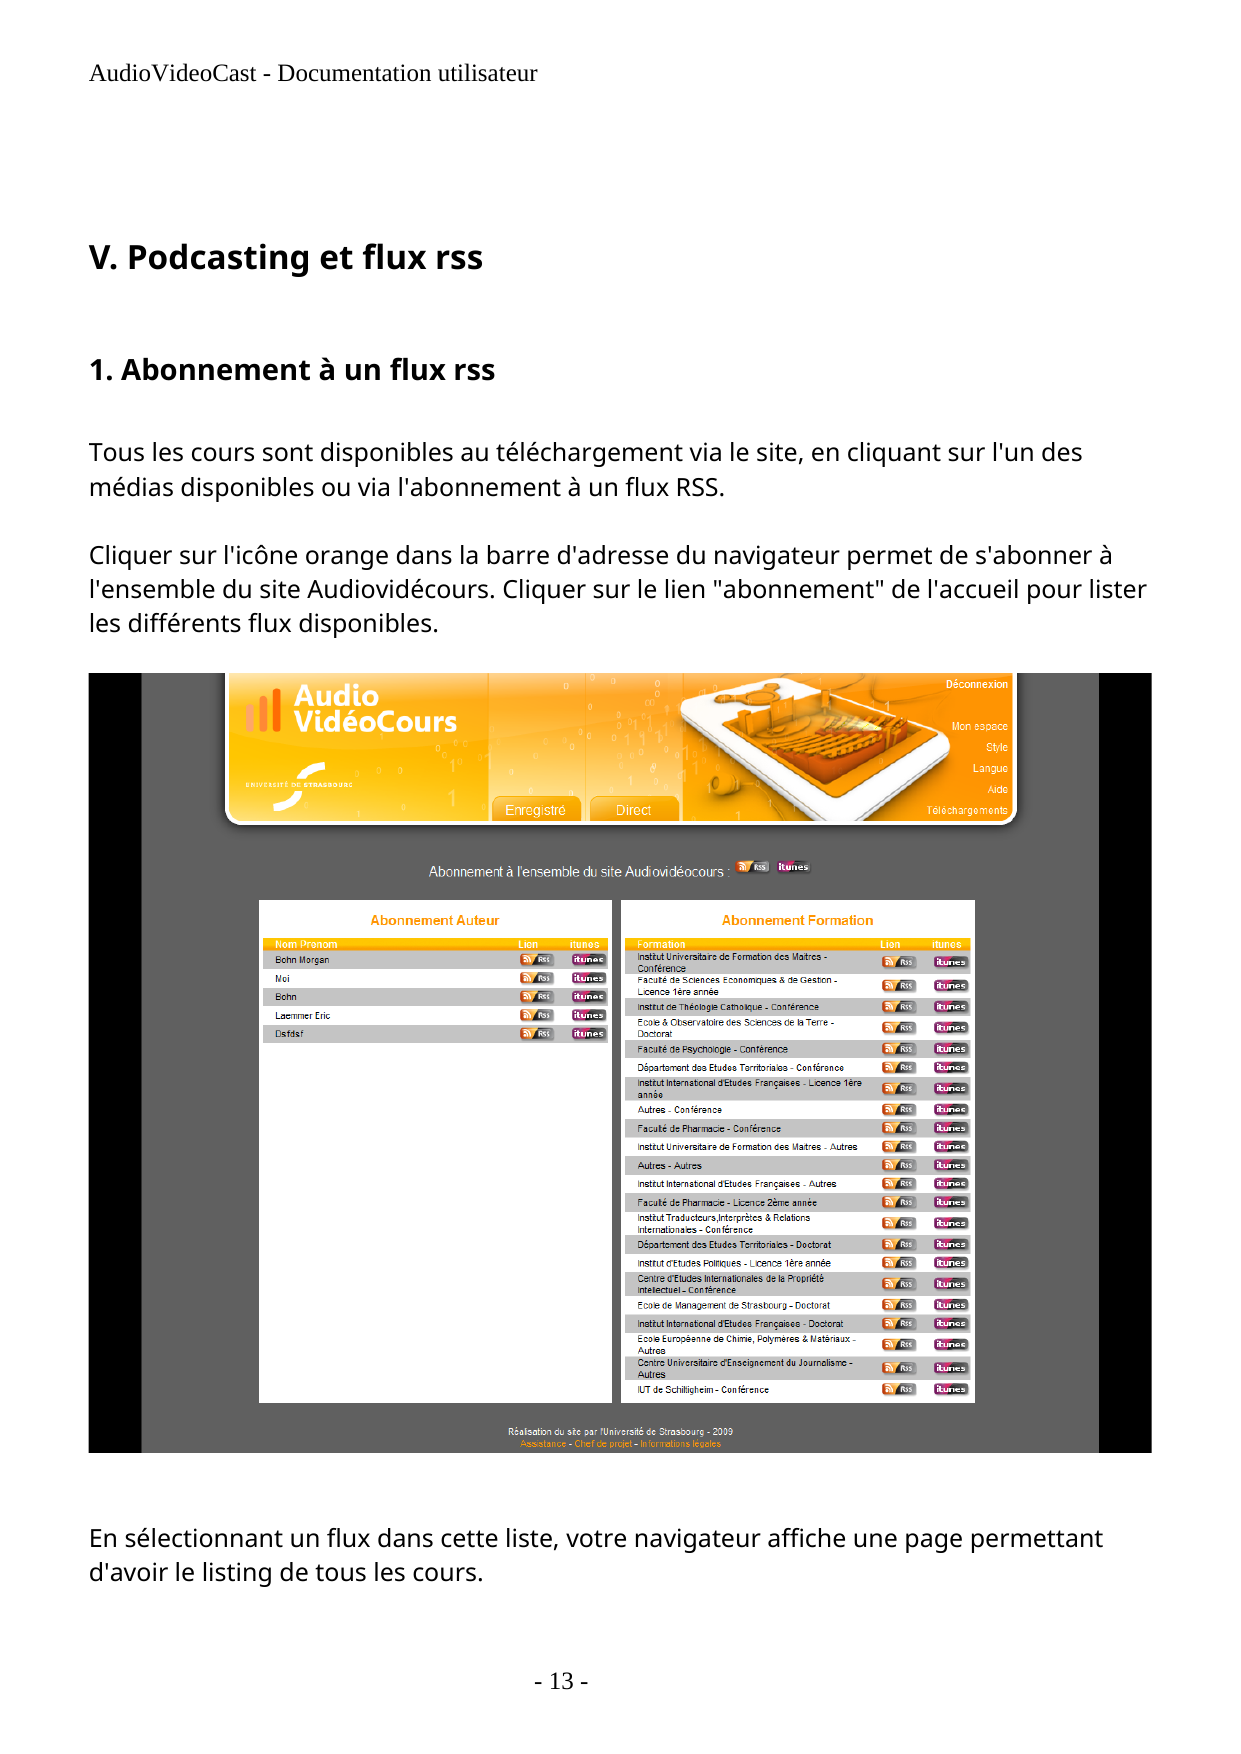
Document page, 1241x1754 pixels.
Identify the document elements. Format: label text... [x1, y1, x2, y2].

subtitle V. Podcasting et flux rss [88, 234, 1152, 279]
picture [88, 673, 1152, 1453]
text Tous les cours sont disponibles au téléchargement via le site, en cliquant sur l'un des médias disponibles ou via l'abonnement à un flux RSS. [88, 435, 1152, 503]
subtitle 1. Abonnement à un flux rss [88, 349, 1152, 389]
text En sélectionnant un flux dans cette liste, votre navigateur affiche une page permettant d'avoir le listing de tous les cours. [88, 1521, 1152, 1589]
text Cliquer sur l'icône orange dans la barre d'adresse du navigateur permet de s'abonner à l'ensemble du site Audiovidécours. Cliquer sur le lien "abonnement" de l'accueil pour lister les différents flux disponibles. [88, 537, 1152, 639]
